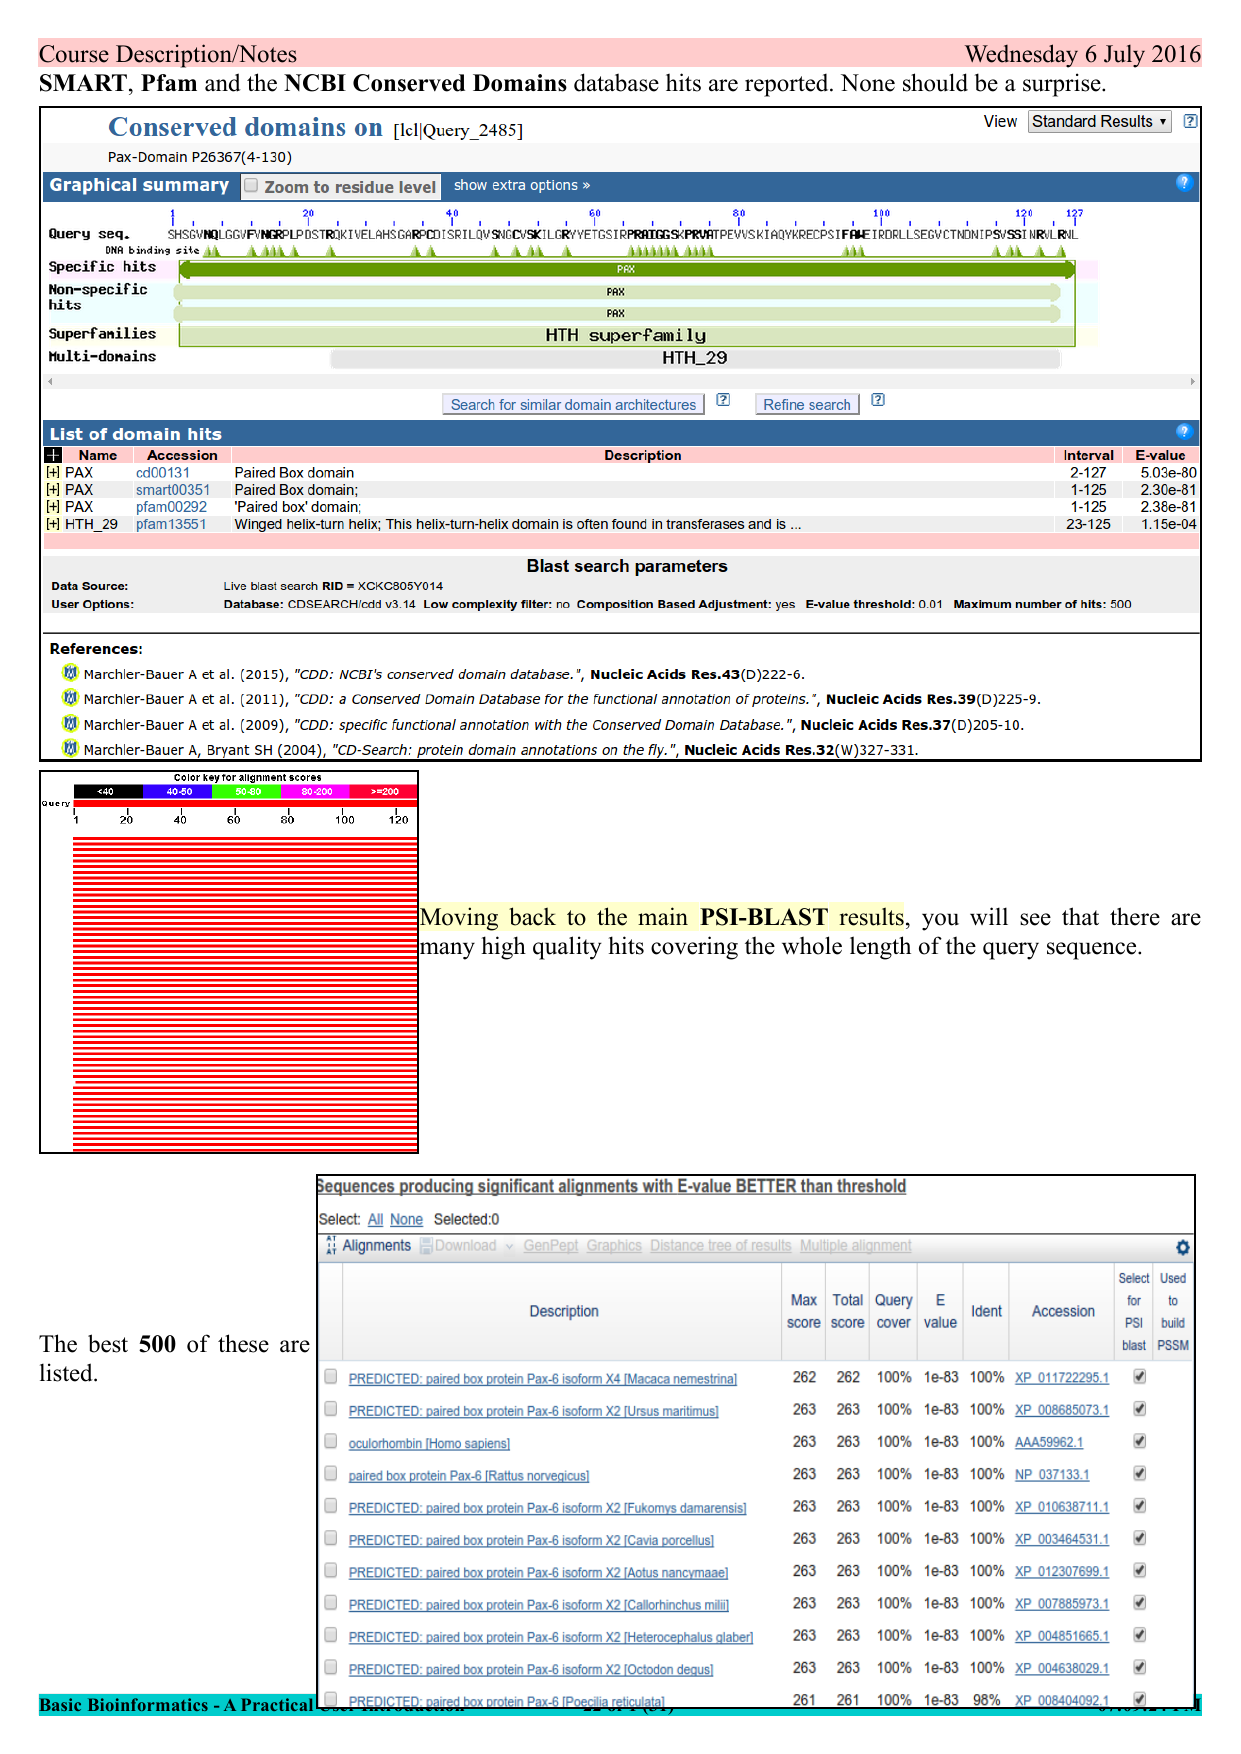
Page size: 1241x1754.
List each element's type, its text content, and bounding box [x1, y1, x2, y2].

picture [41, 772, 417, 1152]
text SMART, Pfam and the NCBI Conserved Domains database hits are reported. None should be a surprise. [38, 67, 1202, 97]
picture [41, 108, 1200, 759]
text The best 500 of these are listed. [38, 1329, 316, 1387]
picture [318, 1176, 1194, 1707]
text Moving back to the main PSI-BLAST results, you will see that there are many high quality hits covering the whole length of the query sequence. [419, 902, 1202, 960]
